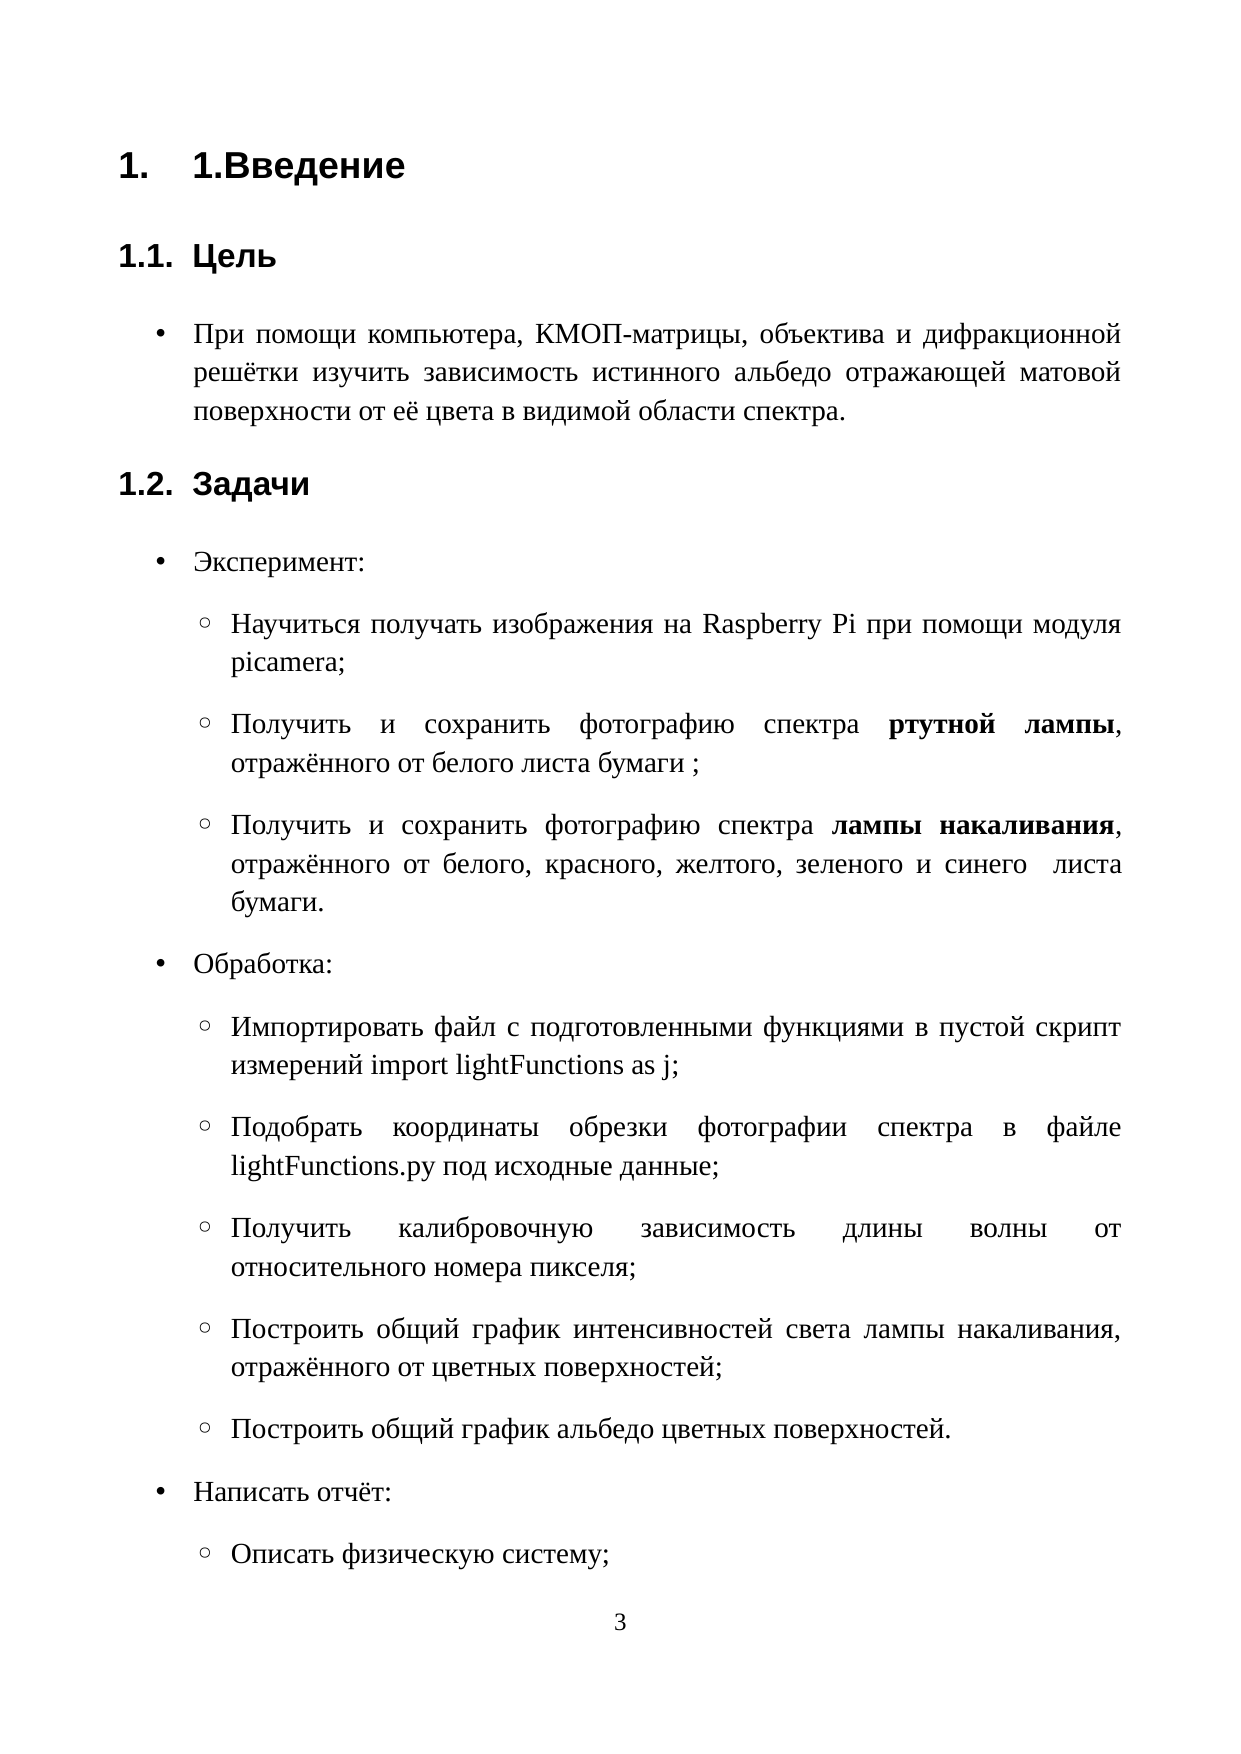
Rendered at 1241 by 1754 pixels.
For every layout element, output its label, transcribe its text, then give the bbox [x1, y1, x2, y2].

subtitle Цель [118, 236, 1122, 274]
subtitle Задачи [118, 464, 1122, 502]
list Получить калибровочную зависимость длины волны от относительного номера пикселя; [193, 1210, 1122, 1282]
list Построить общий график интенсивностей света лампы накаливания, отражённого от цветных поверхностей; [193, 1311, 1122, 1383]
list Получить и сохранить фотографию спектра ртутной лампы, отражённого от белого листа бумаги ; [193, 707, 1122, 779]
list Импортировать файл с подготовленными функциями в пустой скрипт измерений import lightFunctions as j; [193, 1009, 1122, 1081]
list Обработка: [156, 947, 1122, 980]
list При помощи компьютера, КМОП-матрицы, объектива и дифракционной решётки изучить зависимость истинного альбедо отражающей матовой поверхности от её цвета в видимой области спектра. [156, 316, 1122, 427]
list Описать физическую систему; [193, 1536, 1122, 1570]
list Написать отчёт: [156, 1474, 1122, 1507]
list Получить и сохранить фотографию спектра лампы накаливания, отражённого от белого, красного, желтого, зеленого и синего листа бумаги. [193, 807, 1122, 918]
list Построить общий график альбедо цветных поверхностей. [193, 1412, 1122, 1445]
subtitle 1.Введение [118, 143, 1122, 186]
list Научиться получать изображения на Raspberry Pi при помощи модуля picamera; [193, 606, 1122, 678]
list Подобрать координаты обрезки фотографии спектра в файле lightFunctions.py под исходные данные; [193, 1109, 1122, 1182]
list Эксперимент: [156, 544, 1122, 577]
